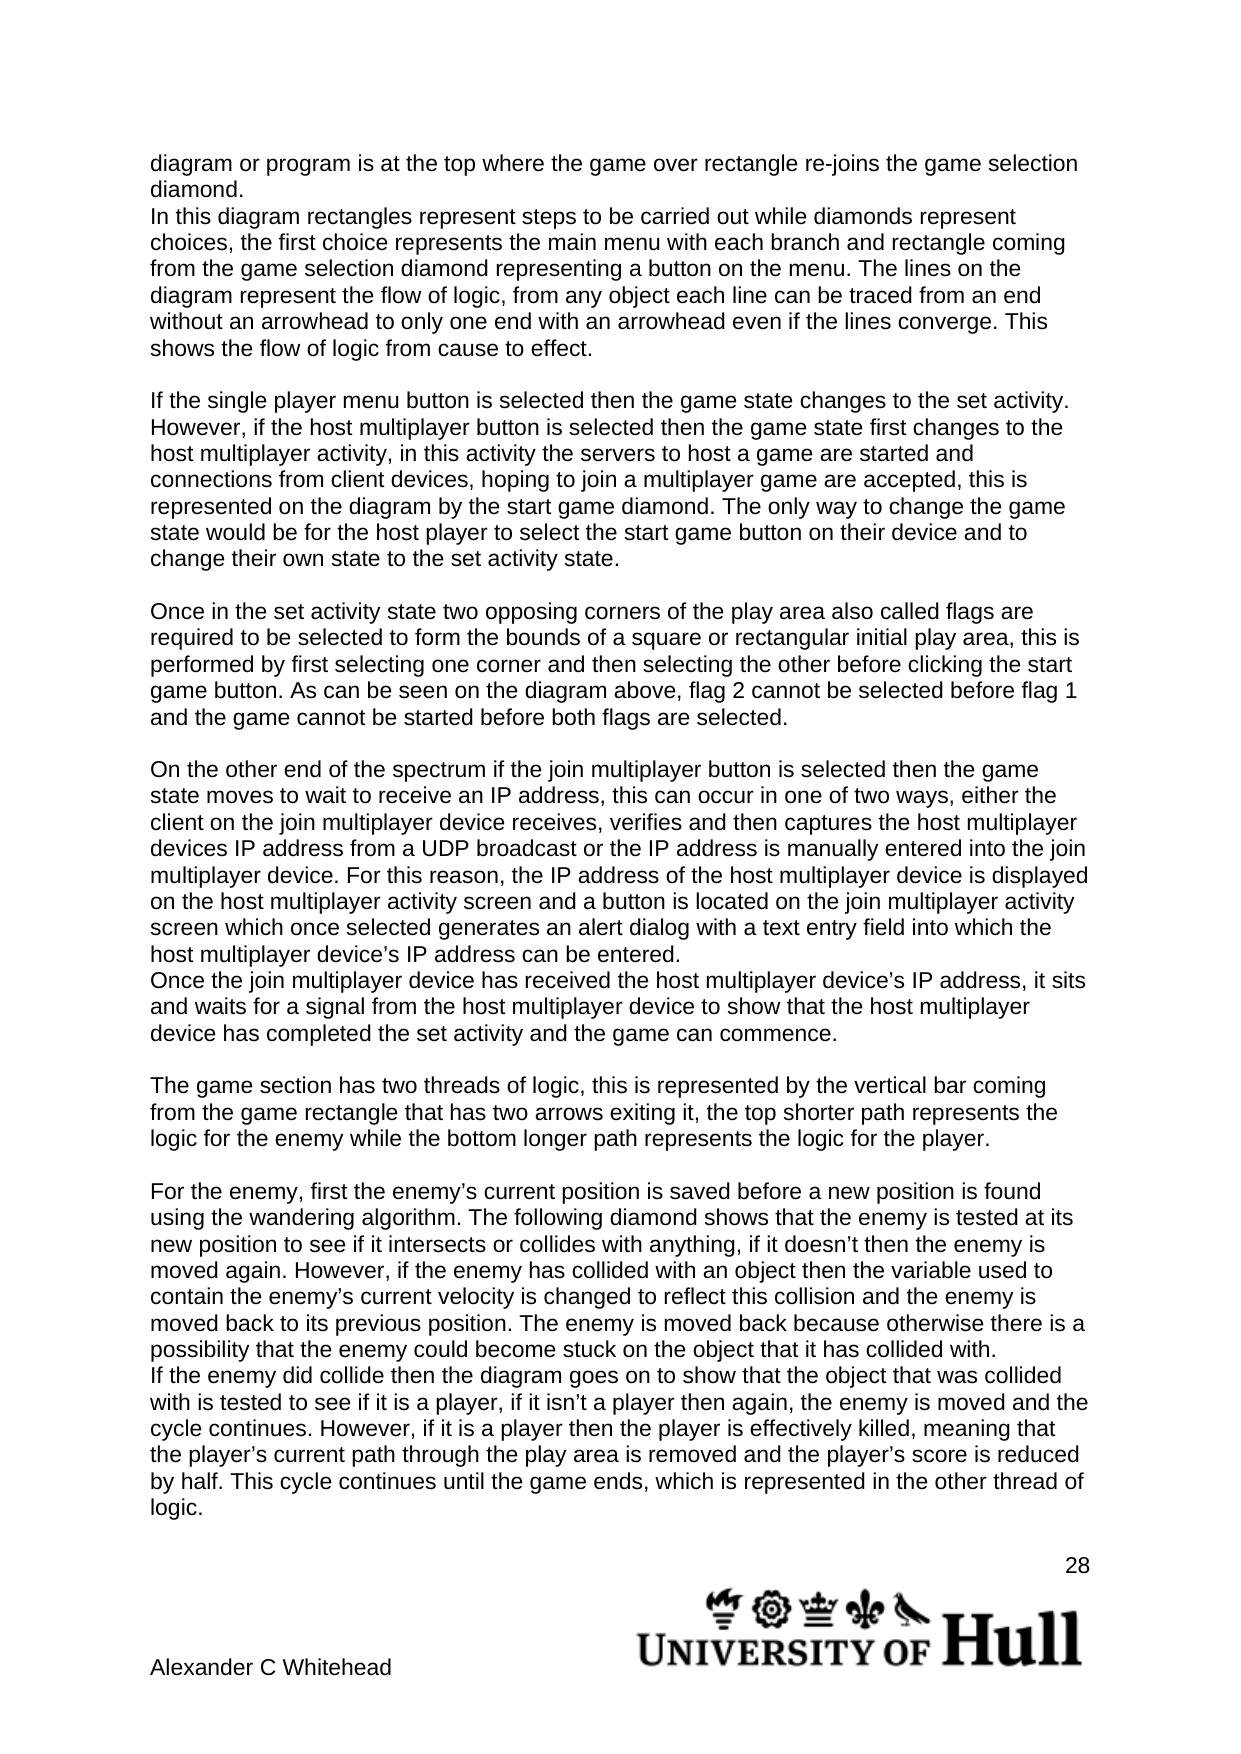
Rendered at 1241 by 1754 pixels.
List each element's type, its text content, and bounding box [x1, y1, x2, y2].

text If the single player menu button is selected then the game state changes to the set activity. However, if the host multiplayer button is selected then the game state first changes to the host multiplayer activity, in this activity the servers to host a game are started and connections from client devices, hoping to join a multiplayer game are accepted, this is represented on the diagram by the start game diamond. The only way to change the game state would be for the host player to select the start game button on their device and to change their own state to the set activity state. [150, 387, 1090, 572]
text If the enemy did collide then the diagram goes on to show that the object that was collided with is tested to see if it is a player, if it isn’t a player then again, the enemy is moved and the cycle continues. However, if it is a player then the player is effectively killed, meaning that the player’s current path through the play area is removed and the player’s score is reduced by half. This cycle continues until the game ends, which is represented in the other thread of logic. [150, 1362, 1090, 1520]
text Once in the set activity state two opposing corners of the play area also called flags are required to be selected to form the bounds of a square or rectangular initial play area, this is performed by first selecting one corner and then selecting the other before clicking the start game button. As can be seen on the diagram above, flag 2 cannot be selected before flag 1 and the game cannot be started before both flags are selected. [150, 598, 1090, 730]
text Once the join multiplayer device has received the host multiplayer device’s IP address, it sits and waits for a signal from the host multiplayer device to show that the host multiplayer device has completed the set activity and the game can commence. [150, 967, 1090, 1046]
text On the other end of the spectrum if the join multiplayer button is selected then the game state moves to wait to receive an IP address, this can occur in one of two ways, either the client on the join multiplayer device receives, verifies and then captures the host multiplayer devices IP address from a UDP broadcast or the IP address is manually entered into the join multiplayer device. For this reason, the IP address of the host multiplayer device is displayed on the host multiplayer activity screen and a button is located on the join multiplayer activity screen which once selected generates an alert dialog with a text entry field into which the host multiplayer device’s IP address can be entered. [150, 756, 1090, 967]
text The game section has two threads of logic, this is represented by the vertical bar coming from the game rectangle that has two arrows exiting it, the top shorter path represents the logic for the enemy while the bottom longer path represents the logic for the player. [150, 1072, 1090, 1151]
picture [630, 1578, 1091, 1676]
text For the enemy, first the enemy’s current position is saved before a new position is found using the wandering algorithm. The following diamond shows that the enemy is tested at its new position to see if it intersects or collides with anything, if it doesn’t then the enemy is moved again. However, if the enemy has collided with an object then the variable used to contain the enemy’s current velocity is changed to reflect this collision and the enemy is moved back to its previous position. The enemy is moved back because otherwise there is a possibility that the enemy could become stuck on the object that it has collided with. [150, 1178, 1090, 1362]
text In this diagram rectangles represent steps to be carried out while diamonds represent choices, the first choice represents the main menu with each branch and rectangle coming from the game selection diamond representing a button on the menu. The lines on the diagram represent the flow of logic, from any object each line can be traced from an end without an arrowhead to only one end with an arrowhead even if the lines converge. This shows the flow of logic from cause to effect. [150, 203, 1090, 361]
text diagram or program is at the top where the game over rectangle re-joins the game selection diamond. [150, 150, 1090, 203]
